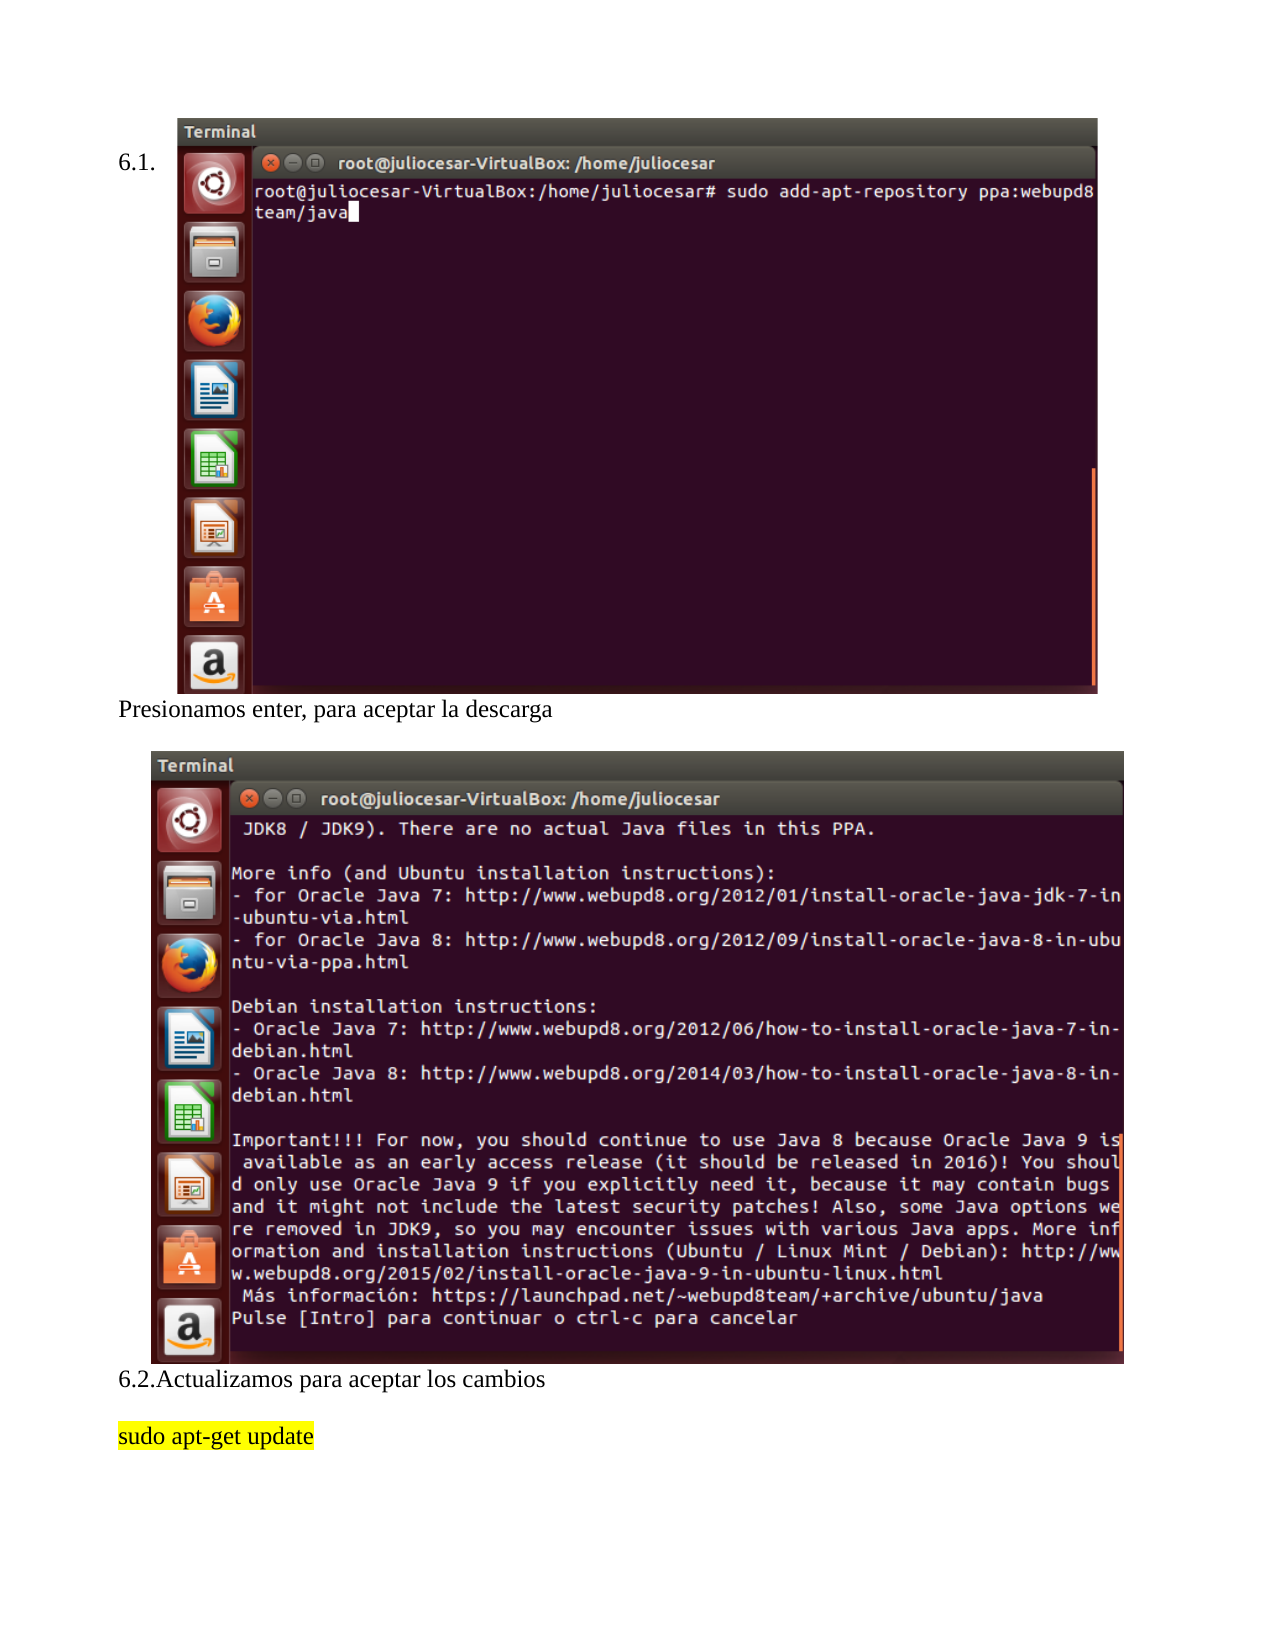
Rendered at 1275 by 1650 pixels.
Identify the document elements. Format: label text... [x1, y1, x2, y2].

list Presionamos enter, para aceptar la descarga [118, 147, 1157, 723]
list Actualizamos para aceptar los cambios [118, 809, 1157, 1392]
text sudo apt-get update [118, 1421, 1157, 1450]
